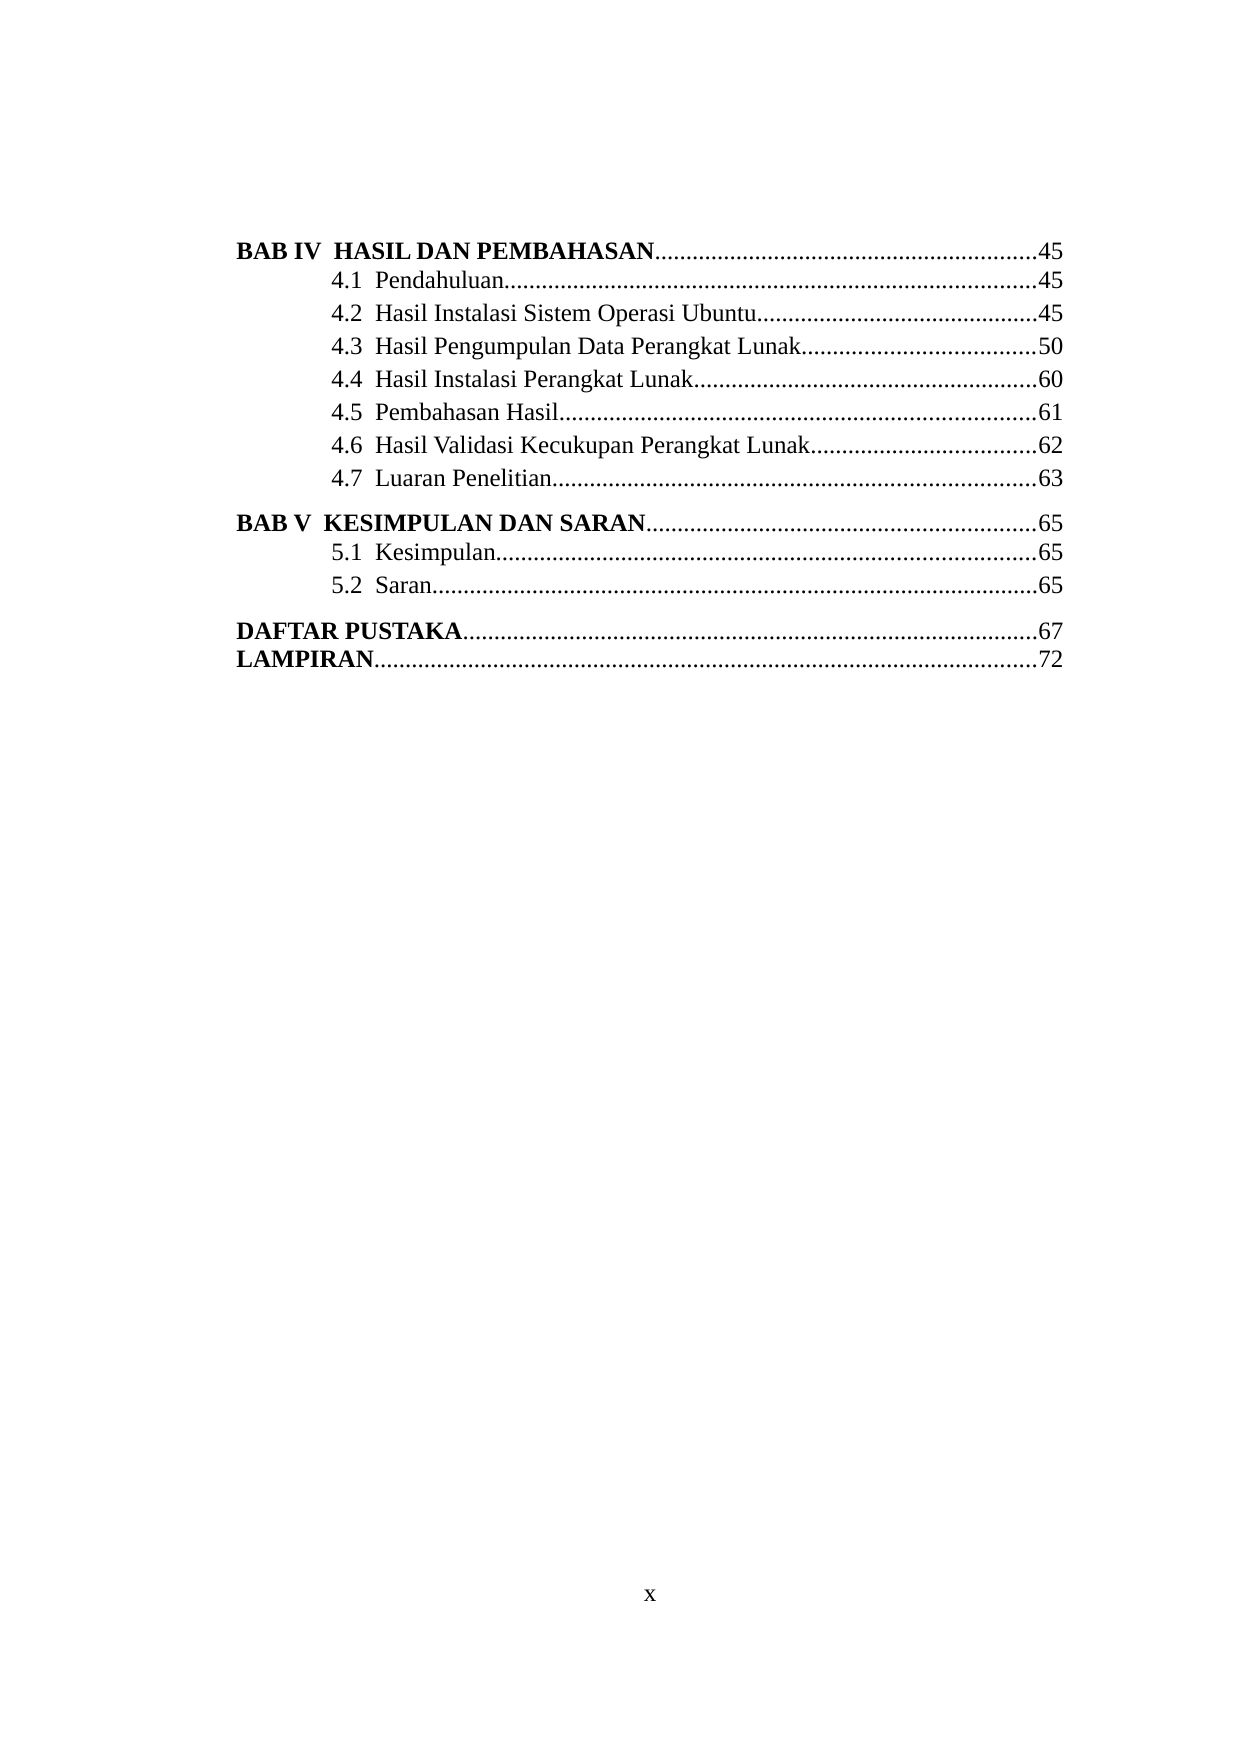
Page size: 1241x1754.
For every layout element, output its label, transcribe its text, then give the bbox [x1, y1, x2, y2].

text BAB V KESIMPULAN DAN SARAN 65 [236, 508, 1063, 537]
text ­LAMPIRAN 72 [236, 644, 1063, 673]
text 5.1 Kesimpulan 65 [325, 537, 1063, 566]
text 4.2 Hasil Instalasi Sistem Operasi Ubuntu 45 [325, 298, 1063, 327]
text DAFTAR PUSTAKA 67 [236, 616, 1063, 644]
text 5.2 Saran 65 [325, 570, 1063, 599]
text 4.5 Pembahasan Hasil 61 [325, 397, 1063, 426]
text 4.4 Hasil Instalasi Perangkat Lunak 60 [325, 364, 1063, 393]
text BAB IV HASIL DAN PEMBAHASAN 45 [236, 236, 1063, 265]
text 4.3 Hasil Pengumpulan Data Perangkat Lunak 50 [325, 331, 1063, 360]
text 4.1 Pendahuluan 45 [325, 265, 1063, 294]
text 4.6 Hasil Validasi Kecukupan Perangkat Lunak 62 [325, 430, 1063, 459]
text 4.7 Luaran Penelitian 63 [325, 463, 1063, 492]
